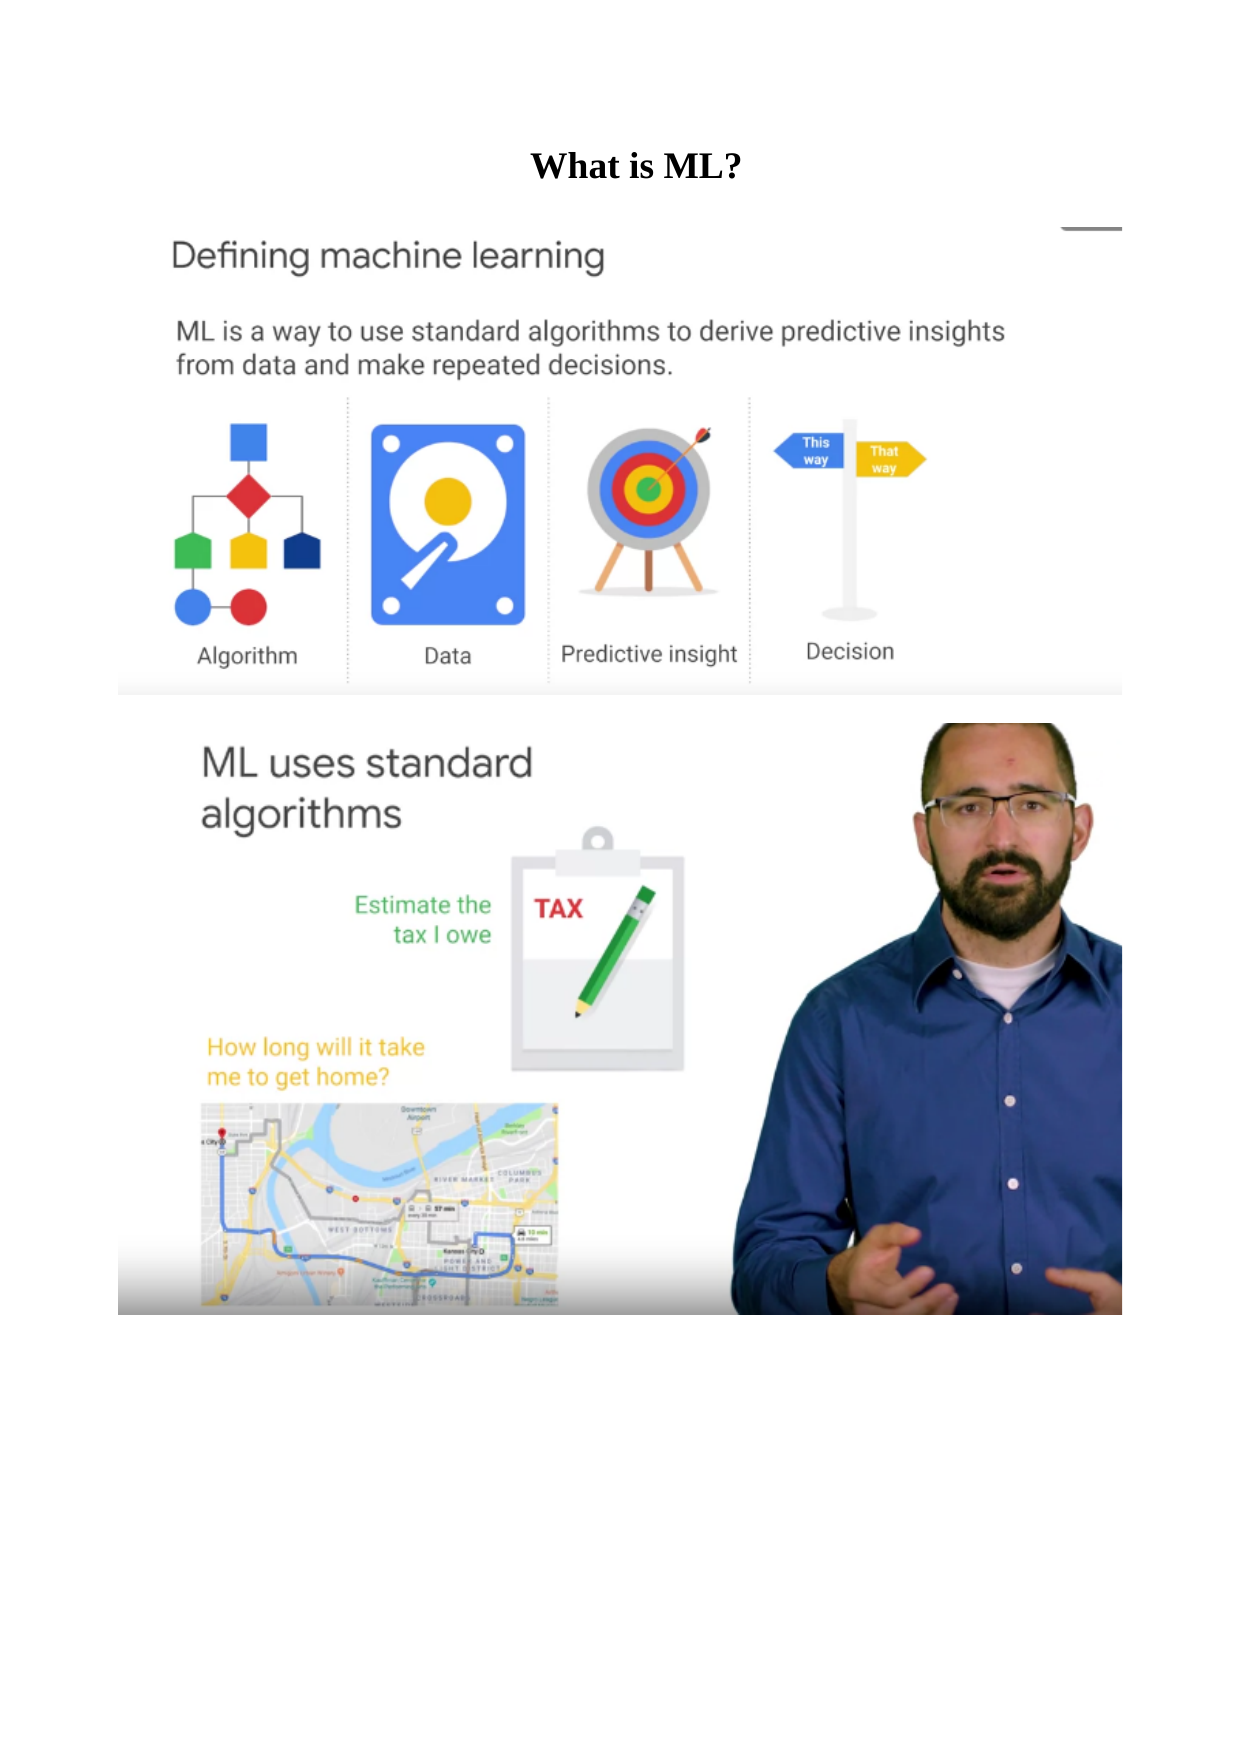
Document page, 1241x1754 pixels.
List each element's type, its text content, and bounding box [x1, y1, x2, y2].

picture [118, 723, 1123, 1315]
subtitle What is ML? [118, 143, 1122, 186]
picture [118, 227, 1123, 695]
